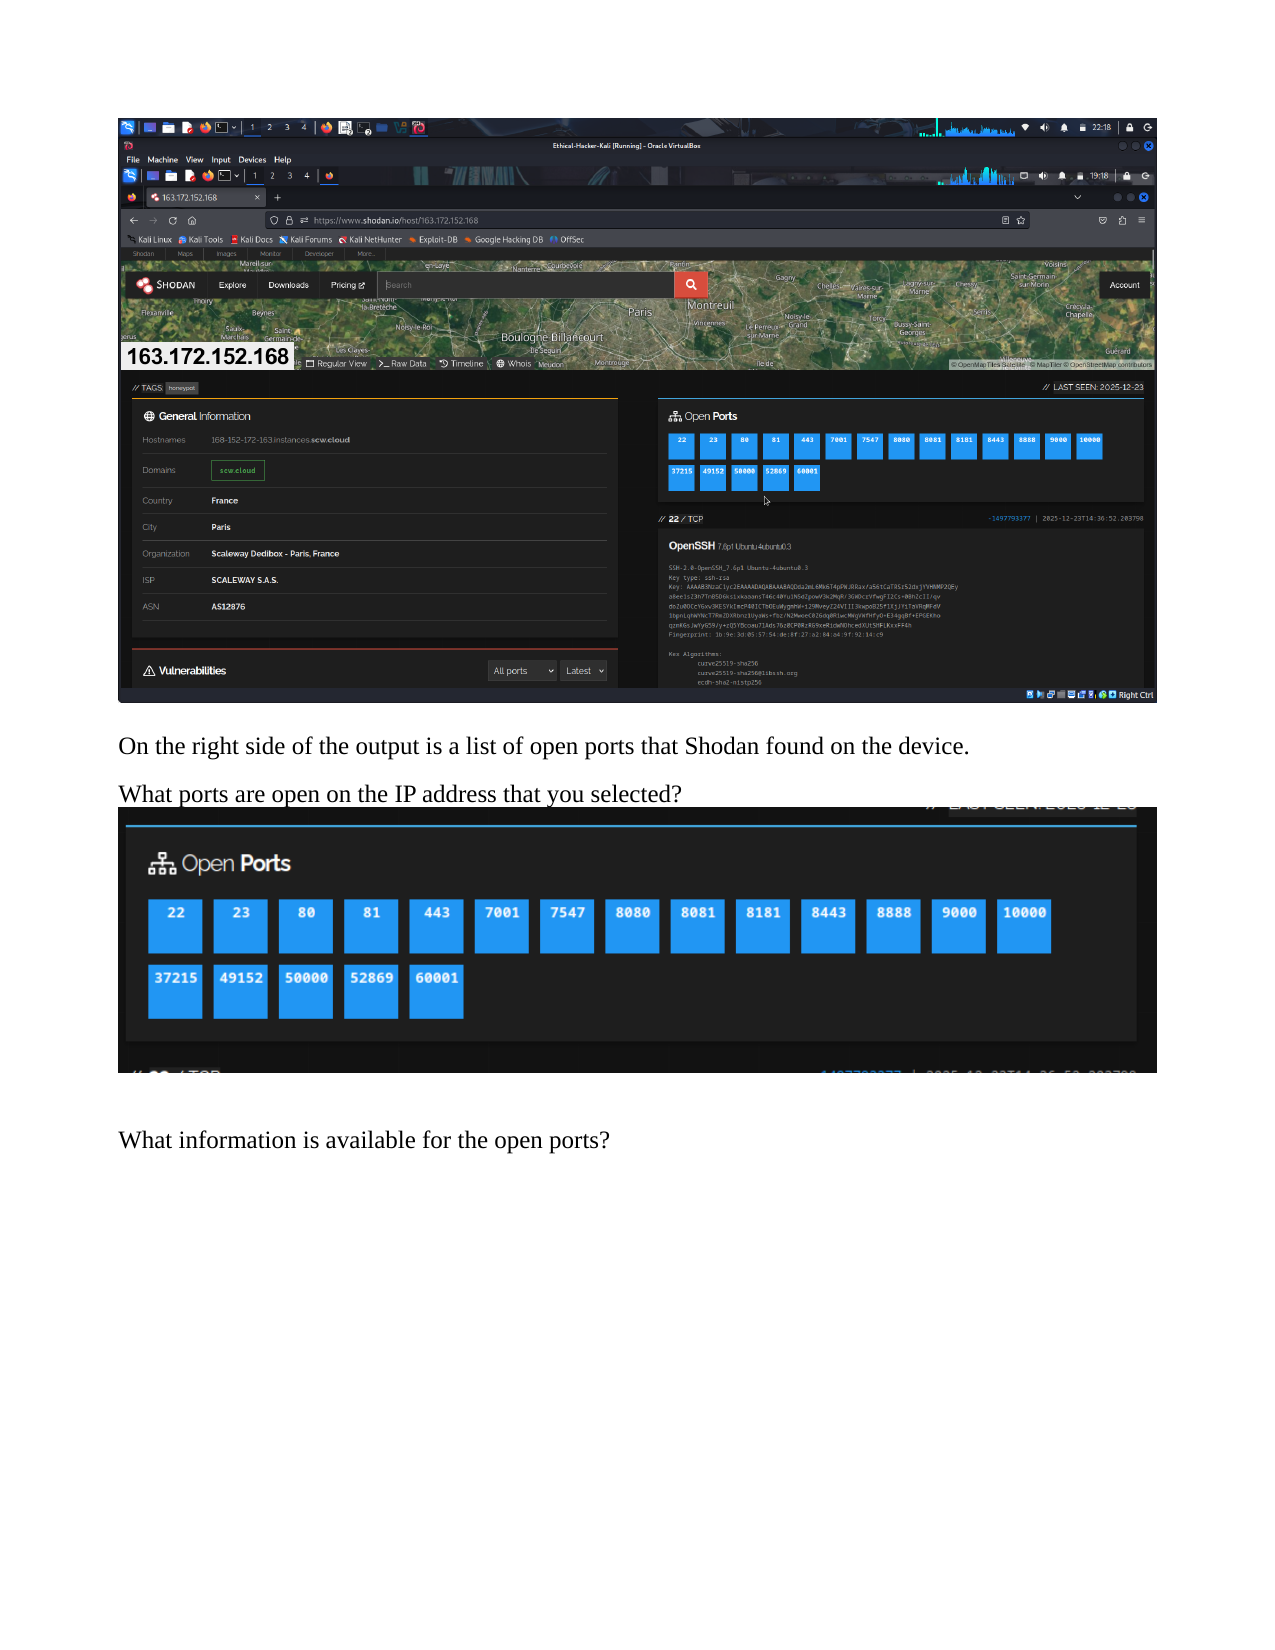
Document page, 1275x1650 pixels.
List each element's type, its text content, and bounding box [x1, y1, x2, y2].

picture [118, 118, 1157, 703]
text What information is available for the open ports? [118, 1125, 1157, 1154]
text On the right side of the output is a list of open ports that Shodan found on the device. [118, 731, 1157, 760]
picture [118, 807, 1157, 1073]
text What ports are open on the IP address that you selected? [118, 779, 1157, 807]
